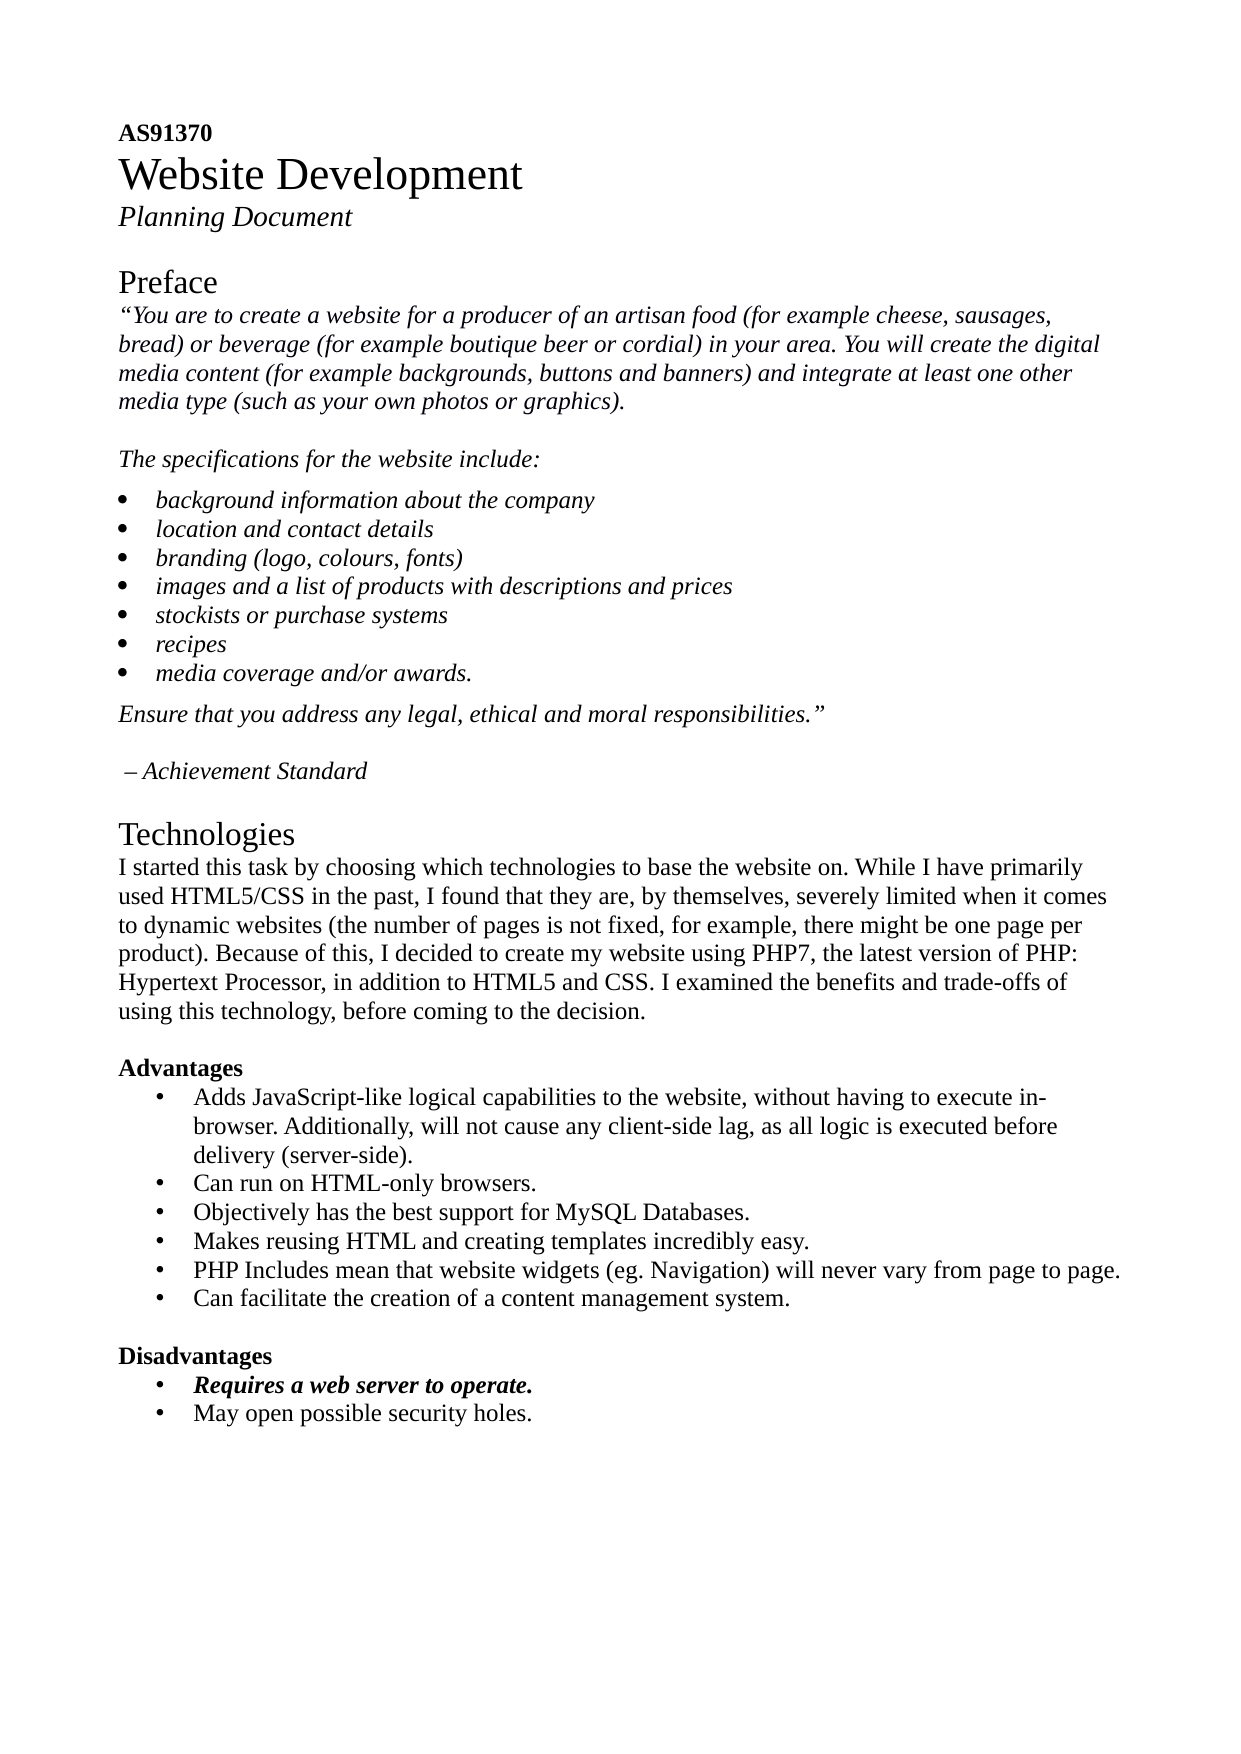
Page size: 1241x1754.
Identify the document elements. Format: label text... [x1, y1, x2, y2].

text Advantages [118, 1053, 1122, 1082]
text Ensure that you address any legal, ethical and moral responsibilities.” [118, 699, 1122, 728]
list stockists or purchase systems [118, 600, 1122, 629]
list background information about the company [118, 485, 1122, 514]
list May open possible security holes. [156, 1398, 1122, 1427]
text Preface [118, 262, 1122, 300]
list media coverage and/or awards. [118, 658, 1122, 686]
list branding (logo, colours, fonts) [118, 543, 1122, 571]
text AS91370 [118, 118, 1122, 147]
list Makes reusing HTML and creating templates incredibly easy. [156, 1226, 1122, 1255]
list Adds JavaScript-like logical capabilities to the website, without having to execute in-browser. Additionally, will not cause any client-side lag, as all logic is executed before delivery (server-side). [156, 1082, 1122, 1168]
list Requires a web server to operate. [156, 1370, 1122, 1398]
text Website Development [118, 147, 1122, 199]
list images and a list of products with descriptions and prices [118, 571, 1122, 600]
text Planning Document [118, 199, 1122, 233]
text Disadvantages [118, 1341, 1122, 1370]
text – Achievement Standard [118, 756, 1122, 785]
list Objectively has the best support for MySQL Databases. [156, 1197, 1122, 1226]
text Technologies [118, 814, 1122, 852]
list recipes [118, 629, 1122, 658]
list Can run on HTML-only browsers. [156, 1168, 1122, 1197]
list Can facilitate the creation of a content management system. [156, 1283, 1122, 1312]
list location and contact details [118, 514, 1122, 543]
text “You are to create a website for a producer of an artisan food (for example cheese, sausages, bread) or beverage (for example boutique beer or cordial) in your area. You will create the digital media content (for example backgrounds, buttons and banners) and integrate at least one other media type (such as your own photos or graphics). [118, 300, 1122, 415]
text The specifications for the website include: [118, 444, 1122, 473]
text I started this task by choosing which technologies to base the website on. While I have primarily used HTML5/CSS in the past, I found that they are, by themselves, severely limited when it comes to dynamic websites (the number of pages is not fixed, for example, there might be one page per product). Because of this, I decided to create my website using PHP7, the latest version of PHP: Hypertext Processor, in addition to HTML5 and CSS. I examined the benefits and trade-offs of using this technology, before coming to the decision. [118, 852, 1122, 1025]
list PHP Includes mean that website widgets (eg. Navigation) will never vary from page to page. [156, 1255, 1122, 1283]
